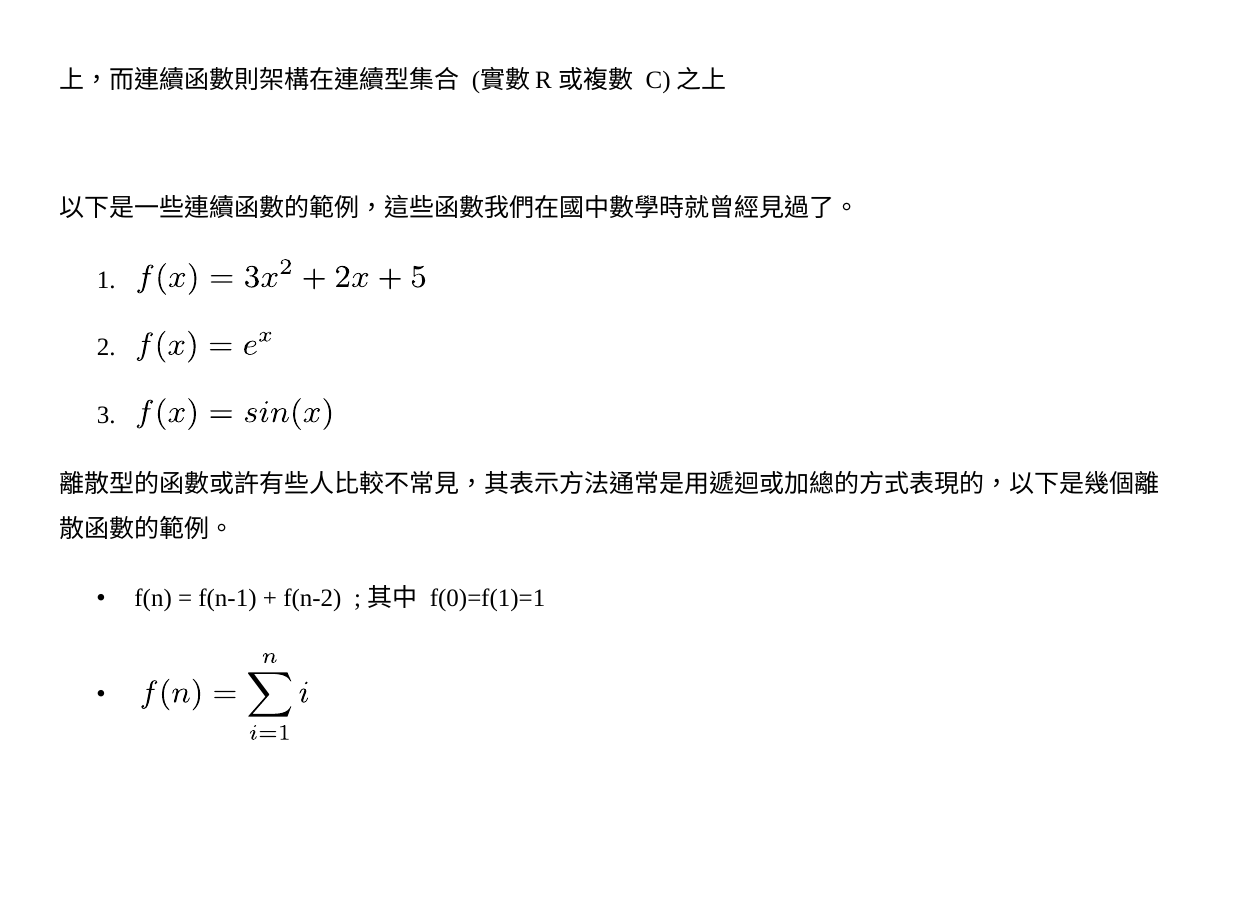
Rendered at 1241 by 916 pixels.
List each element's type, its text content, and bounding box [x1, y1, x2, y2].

list f(n) = f(n-1) + f(n-2) ; 其中 f(0)=f(1)=1 [97, 577, 1181, 613]
text 上，而連續函數則架構在連續型集合 (實數R 或複數 C) 之上 [59, 59, 1181, 95]
text 離散型的函數或許有些人比較不常見，其表示方法通常是用遞迴或加總的方式表現的，以下是幾個離散函數的範例。 [59, 463, 1181, 545]
text 以下是一些連續函數的範例，這些函數我們在國中數學時就曾經見過了。 [59, 187, 1181, 224]
